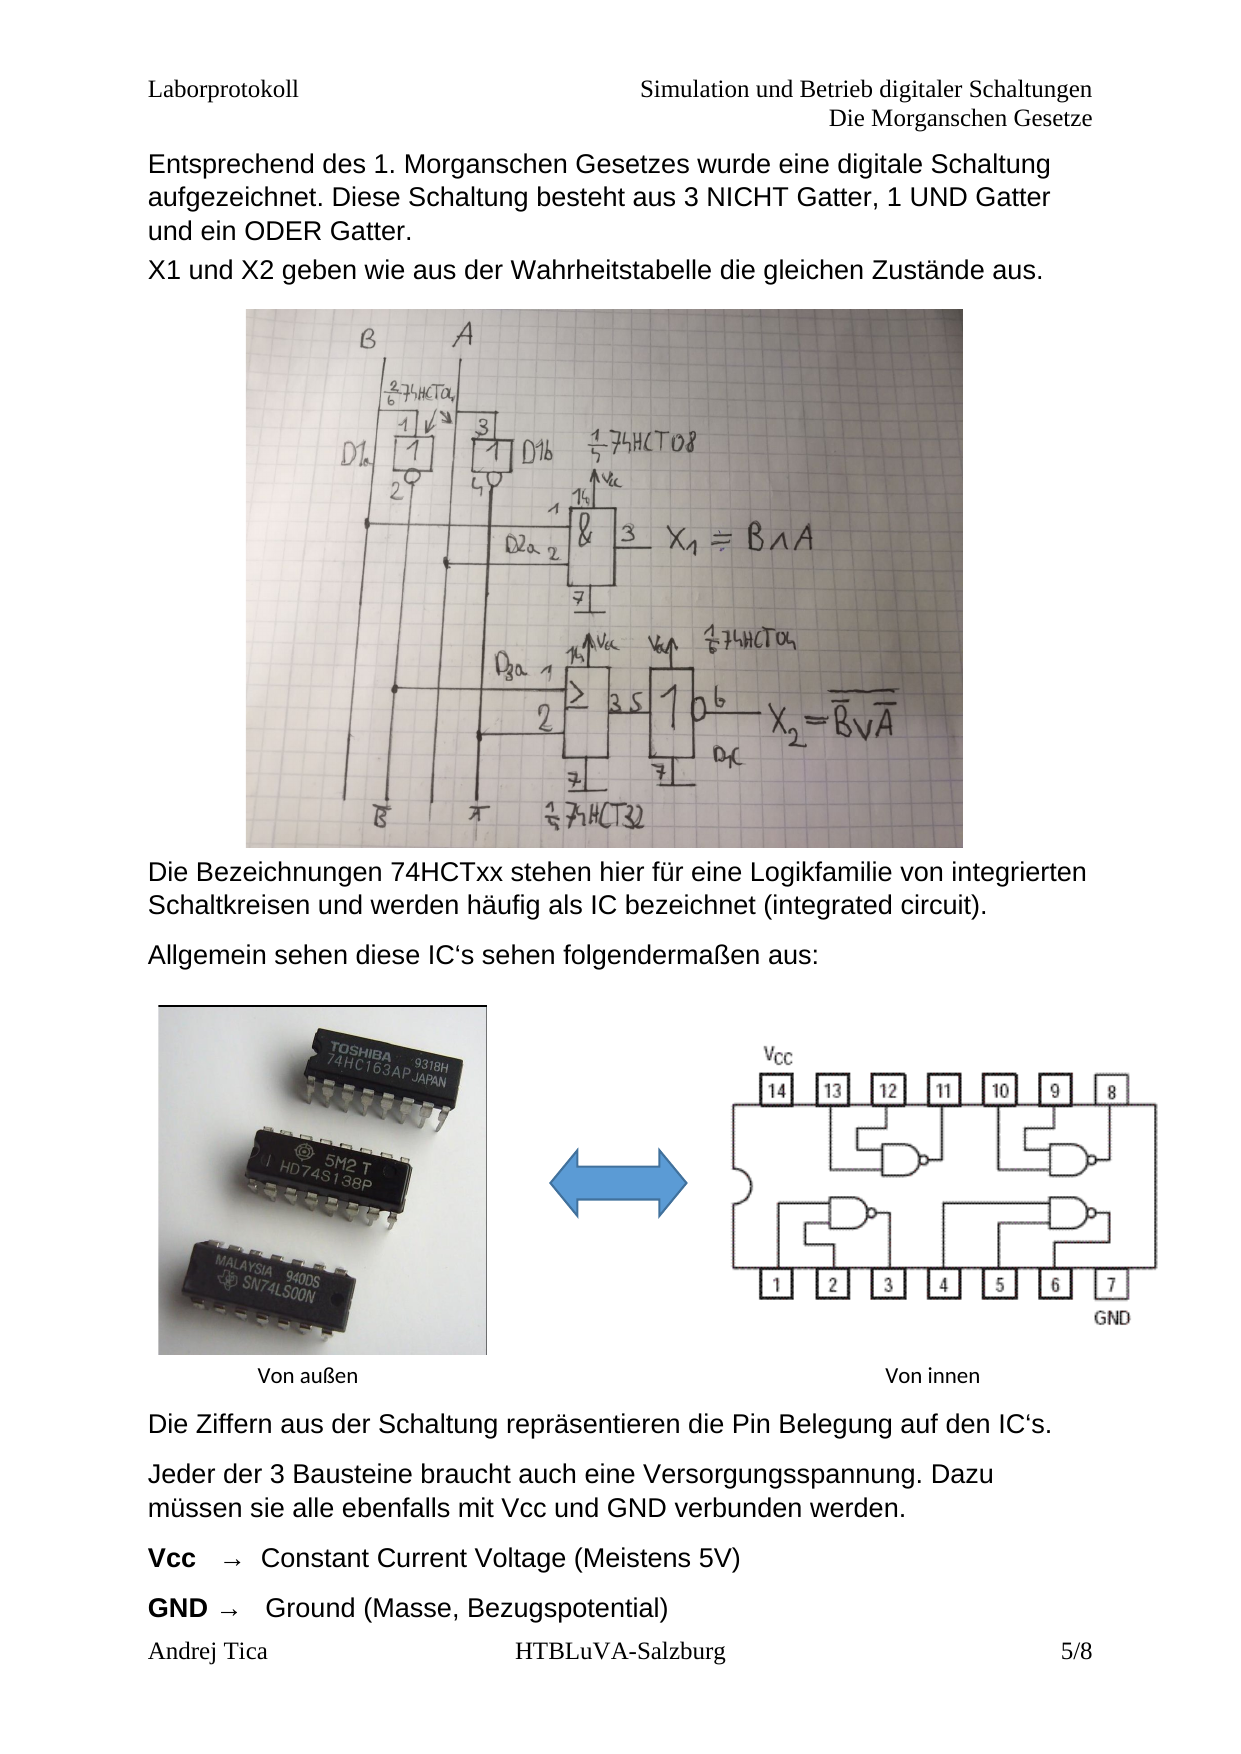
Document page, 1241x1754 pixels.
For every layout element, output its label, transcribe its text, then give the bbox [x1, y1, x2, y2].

text Die Ziffern aus der Schaltung repräsentieren die Pin Belegung auf den IC‘s. [148, 1408, 1092, 1439]
text X1 und X2 geben wie aus der Wahrheitstabelle die gleichen Zustände aus. [148, 254, 1092, 286]
text Von außen Von innen [148, 1362, 1092, 1390]
picture [158, 1005, 487, 1355]
list Die Bezeichnungen 74HCTxx stehen hier für eine Logikfamilie von integrierten Schaltkreisen und werden häufig als IC bezeichnet (integrated circuit). [148, 856, 1092, 920]
text Jeder der 3 Bausteine braucht auch eine Versorgungsspannung. Dazu müssen sie alle ebenfalls mit Vcc und GND verbunden werden. [148, 1458, 1092, 1523]
text GND → Ground (Masse, Bezugspotential) [148, 1592, 1092, 1623]
text Vcc → Constant Current Voltage (Meistens 5V) [148, 1542, 1092, 1573]
text Allgemein sehen diese IC‘s sehen folgendermaßen aus: [148, 939, 1092, 970]
picture [245, 309, 963, 848]
subtitle Entsprechend des 1. Morganschen Gesetzes wurde eine digitale Schaltung aufgezeichnet. Diese Schaltung besteht aus 3 NICHT Gatter, 1 UND Gatter und ein ODER Gatter. [148, 148, 1092, 246]
picture [714, 1037, 1186, 1336]
